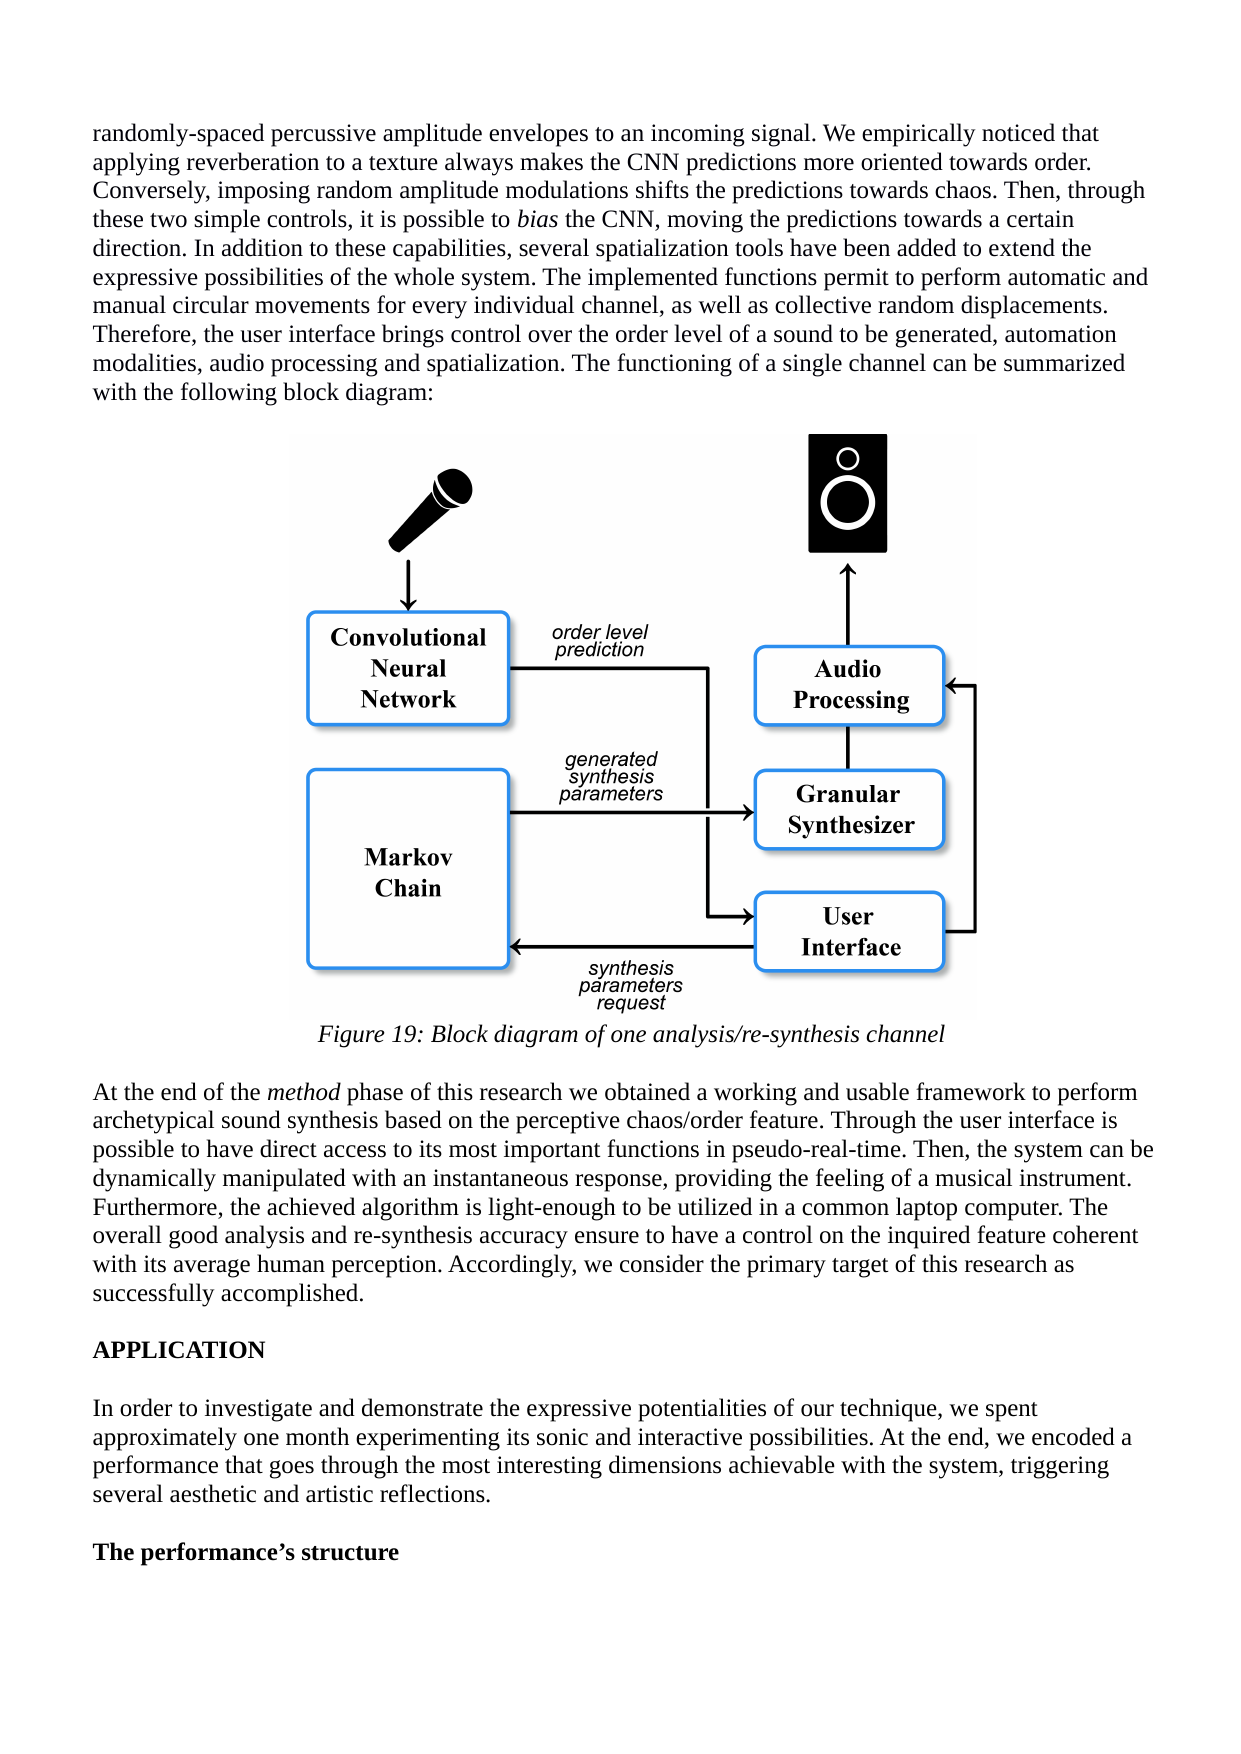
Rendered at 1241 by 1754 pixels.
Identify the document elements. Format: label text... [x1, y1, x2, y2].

text In order to investigate and demonstrate the expressive potentialities of our technique, we spent approximately one month experimenting its sonic and interactive possibilities. At the end, we encoded a performance that goes through the most interesting dimensions achievable with the system, triggering several aesthetic and artistic reflections. [92, 1393, 1160, 1508]
text APPLICATION [92, 1335, 1160, 1364]
picture [288, 434, 977, 1020]
text At the end of the method phase of this research we obtained a working and usable framework to perform archetypical sound synthesis based on the perceptive chaos/order feature. Through the user interface is possible to have direct access to its most important functions in pseudo-real-time. Then, the system can be dynamically manipulated with an instantaneous response, providing the feeling of a musical instrument. Furthermore, the achieved algorithm is light-enough to be utilized in a common laptop computer. The overall good analysis and re-synthesis accuracy ensure to have a control on the inquired feature coherent with its average human perception. Accordingly, we consider the primary target of this research as successfully accomplished. [92, 1077, 1160, 1307]
text randomly-spaced percussive amplitude envelopes to an incoming signal. We empirically noticed that applying reverberation to a texture always makes the CNN predictions more oriented towards order. Conversely, imposing random amplitude modulations shifts the predictions towards chaos. Then, through these two simple controls, it is possible to bias the CNN, moving the predictions towards a certain direction. In addition to these capabilities, several spatialization tools have been added to extend the expressive possibilities of the whole system. The implemented functions permit to perform automatic and manual circular movements for every individual channel, as well as collective random displacements. Therefore, the user interface brings control over the order level of a sound to be generated, automation modalities, audio processing and spatialization. The functioning of a single channel can be summarized with the following block diagram: [92, 118, 1160, 406]
text The performance’s structure [92, 1537, 1160, 1565]
text Figure 19: Block diagram of one analysis/re-synthesis channel [289, 1020, 977, 1048]
